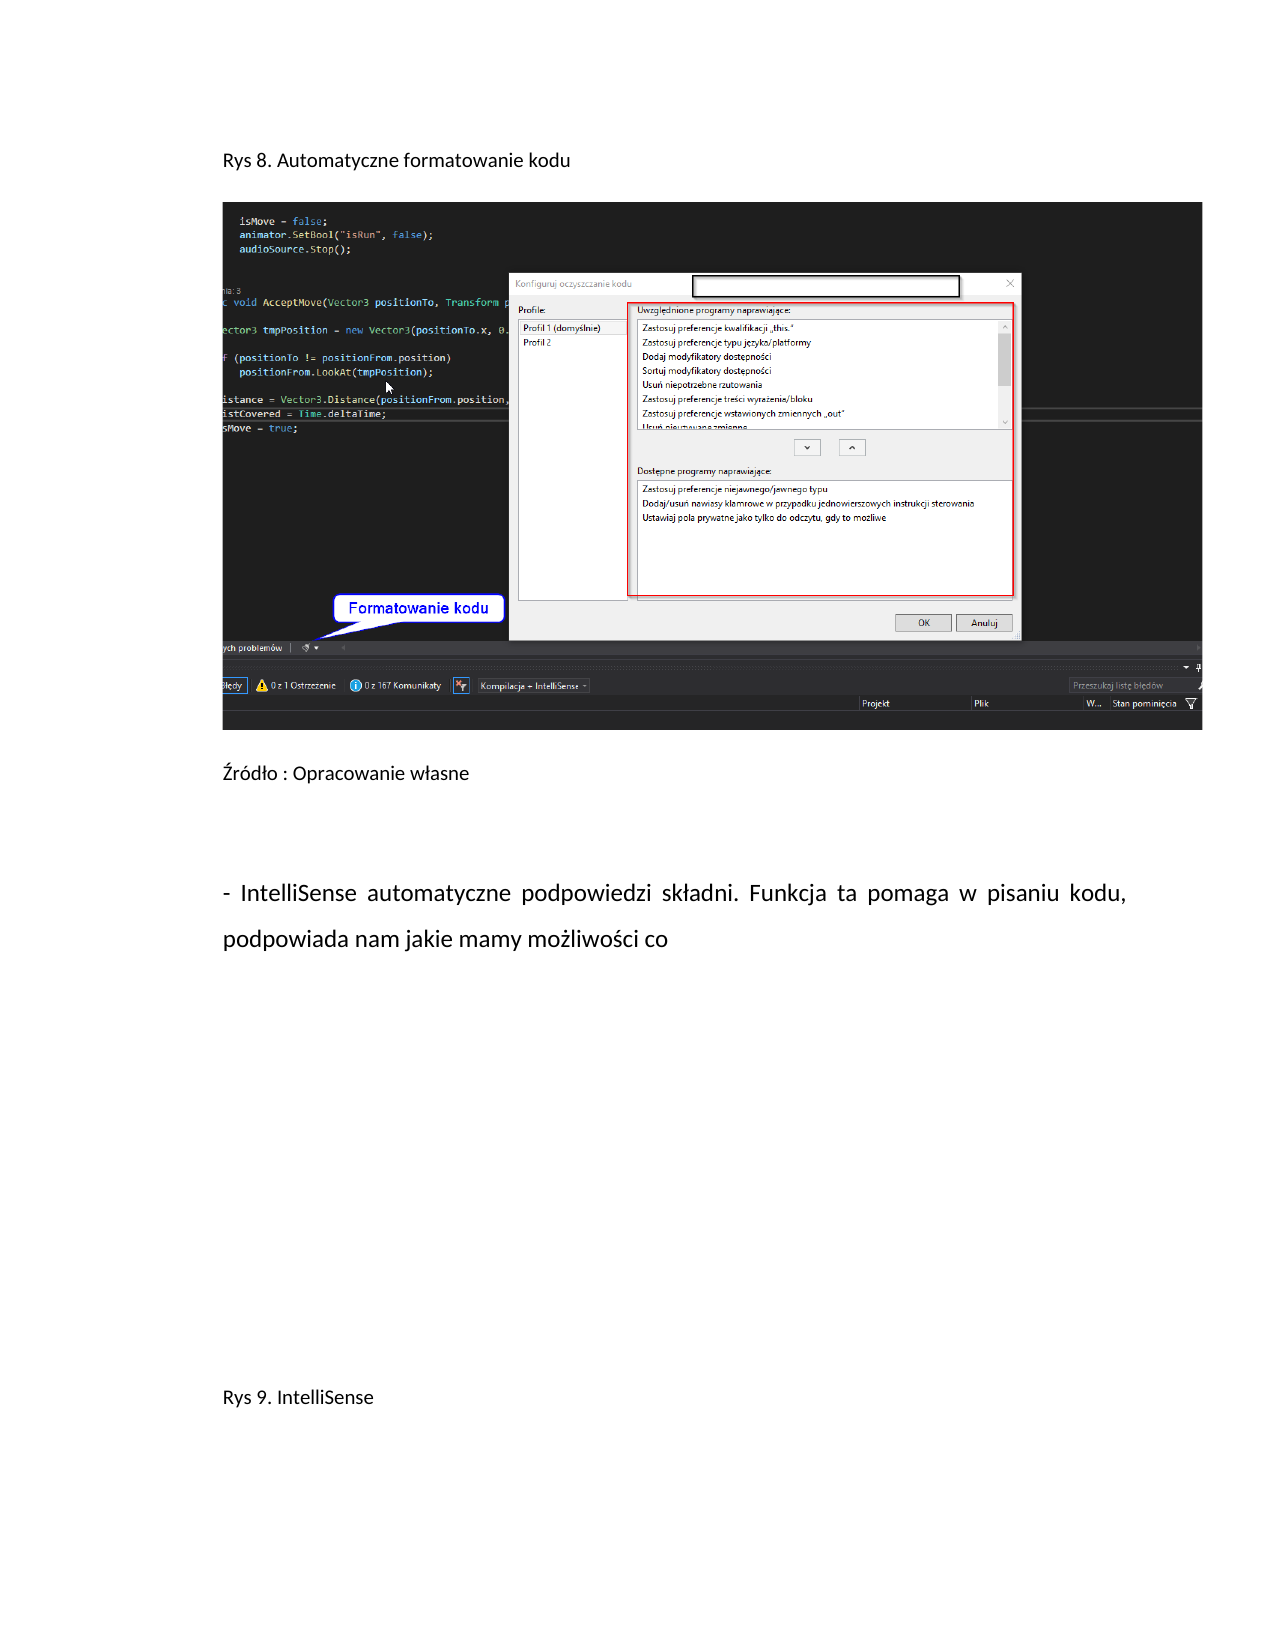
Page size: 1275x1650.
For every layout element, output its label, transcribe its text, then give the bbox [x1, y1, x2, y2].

text Rys 9. IntelliSense [223, 1384, 1127, 1410]
text Rys 8. Automatyczne formatowanie kodu [223, 148, 1127, 173]
text - IntelliSense automatyczne podpowiedzi składni. Funkcja ta pomaga w pisaniu kodu, podpowiada nam jakie mamy możliwości co [223, 877, 1127, 954]
text Źródło : Opracowanie własne [223, 760, 1127, 786]
